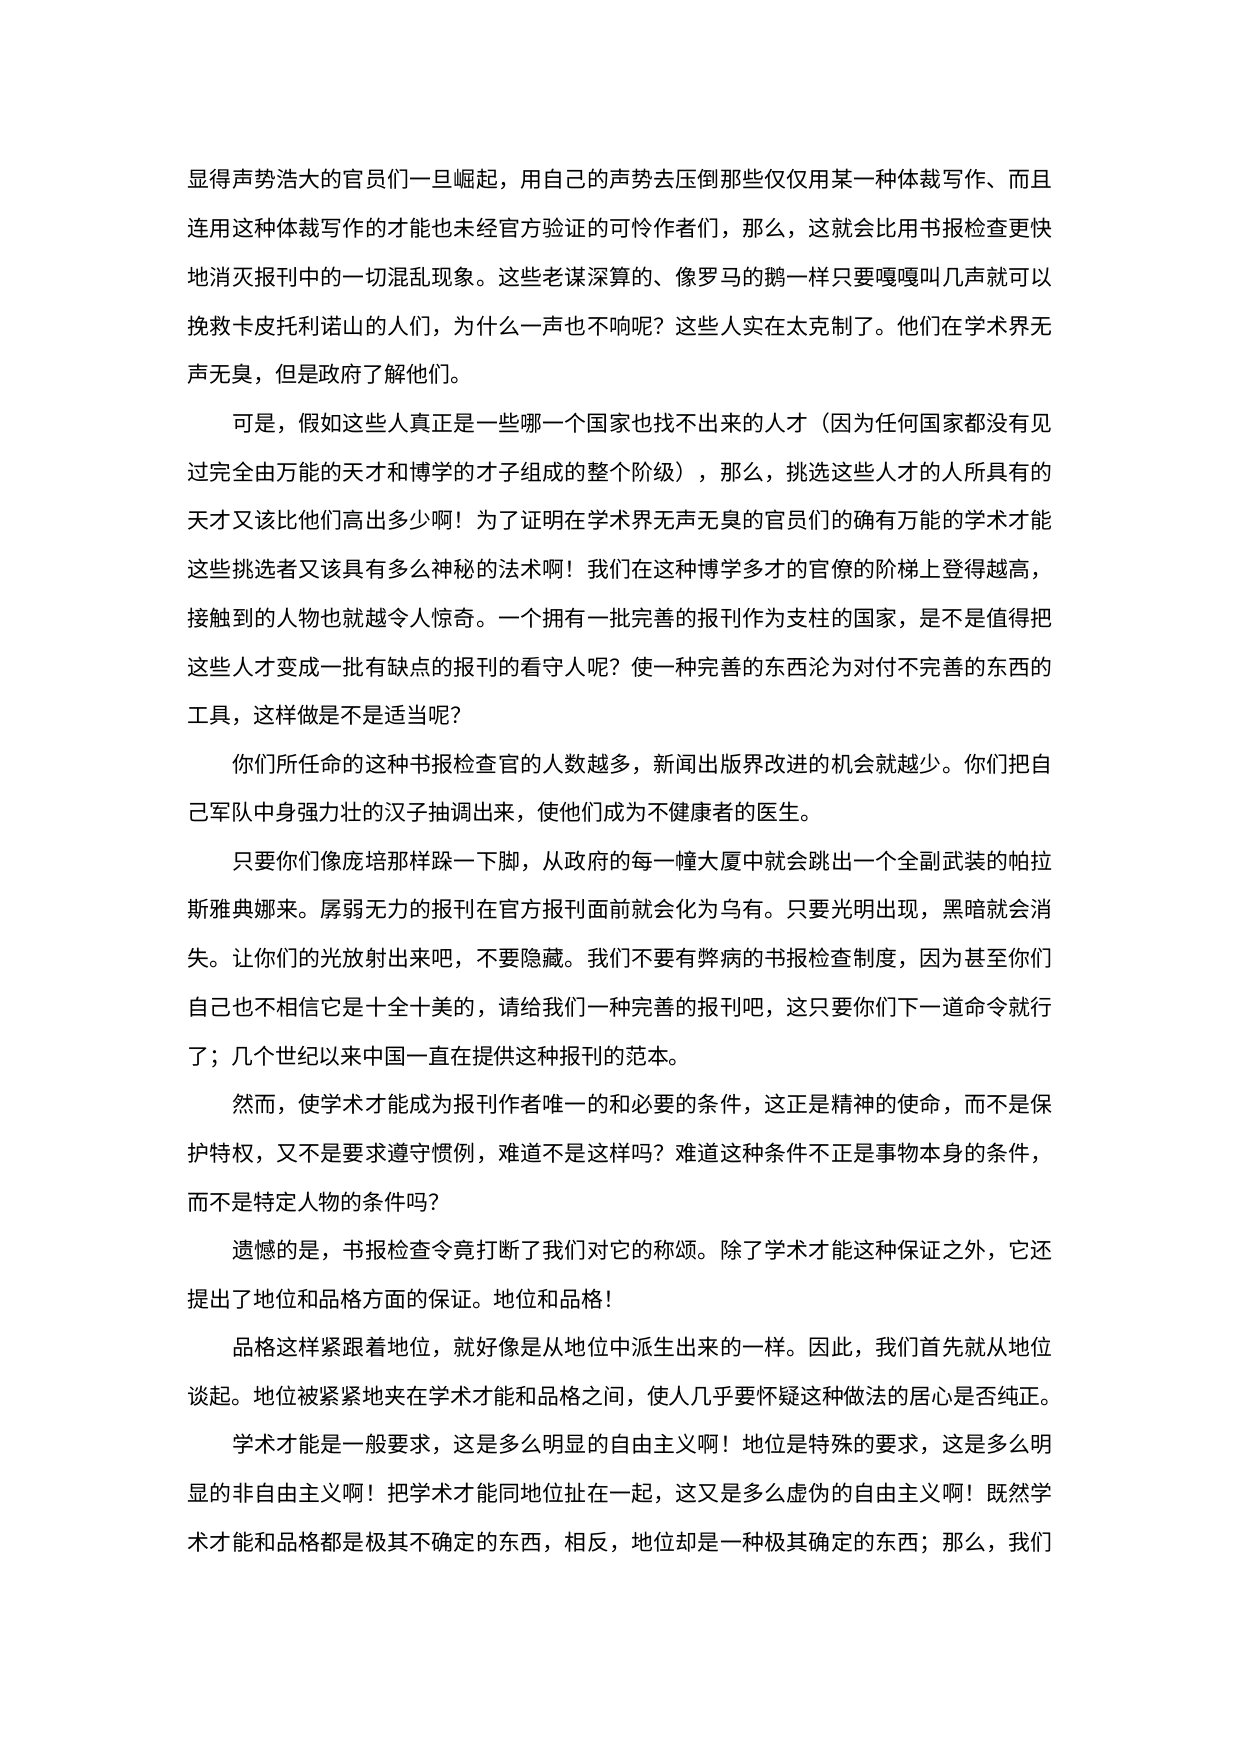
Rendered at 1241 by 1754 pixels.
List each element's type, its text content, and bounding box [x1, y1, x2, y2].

text 遗憾的是，书报检查令竟打断了我们对它的称颂。除了学术才能这种保证之外，它还提出了地位和品格方面的保证。地位和品格！ [187, 1232, 1053, 1314]
text 然而，使学术才能成为报刊作者唯一的和必要的条件，这正是精神的使命，而不是保护特权，又不是要求遵守惯例，难道不是这样吗？难道这种条件不正是事物本身的条件，而不是特定人物的条件吗？ [187, 1087, 1053, 1217]
text 只要你们像庞培那样跺一下脚，从政府的每一幢大厦中就会跳出一个全副武装的帕拉斯雅典娜来。孱弱无力的报刊在官方报刊面前就会化为乌有。只要光明出现，黑暗就会消失。让你们的光放射出来吧，不要隐藏。我们不要有弊病的书报检查制度，因为甚至你们自己也不相信它是十全十美的，请给我们一种完善的报刊吧，这只要你们下一道命令就行了；几个世纪以来中国一直在提供这种报刊的范本。 [187, 843, 1053, 1071]
text 你们所任命的这种书报检查官的人数越多，新闻出版界改进的机会就越少。你们把自己军队中身强力壮的汉子抽调出来，使他们成为不健康者的医生。 [187, 746, 1053, 827]
text 显得声势浩大的官员们一旦崛起，用自己的声势去压倒那些仅仅用某一种体裁写作、而且连用这种体裁写作的才能也未经官方验证的可怜作者们，那么，这就会比用书报检查更快地消灭报刊中的一切混乱现象。这些老谋深算的、像罗马的鹅一样只要嘎嘎叫几声就可以挽救卡皮托利诺山的人们，为什么一声也不响呢？这些人实在太克制了。他们在学术界无声无臭，但是政府了解他们。 [187, 162, 1053, 389]
text 可是，假如这些人真正是一些哪一个国家也找不出来的人才（因为任何国家都没有见过完全由万能的天才和博学的才子组成的整个阶级），那么，挑选这些人才的人所具有的天才又该比他们高出多少啊！为了证明在学术界无声无臭的官员们的确有万能的学术才能，这些挑选者又该具有多么神秘的法术啊！我们在这种博学多才的官僚的阶梯上登得越高，接触到的人物也就越令人惊奇。一个拥有一批完善的报刊作为支柱的国家，是不是值得把这些人才变成一批有缺点的报刊的看守人呢？使一种完善的东西沦为对付不完善的东西的工具，这样做是不是适当呢？ [187, 405, 1053, 730]
text 品格这样紧跟着地位，就好像是从地位中派生出来的一样。因此，我们首先就从地位谈起。地位被紧紧地夹在学术才能和品格之间，使人几乎要怀疑这种做法的居心是否纯正。 [187, 1329, 1053, 1411]
text 学术才能是一般要求，这是多么明显的自由主义啊！地位是特殊的要求，这是多么明显的非自由主义啊！把学术才能同地位扯在一起，这又是多么虚伪的自由主义啊！既然学术才能和品格都是极其不确定的东西，相反，地位却是一种极其确定的东西；那么，我们 [187, 1427, 1053, 1557]
